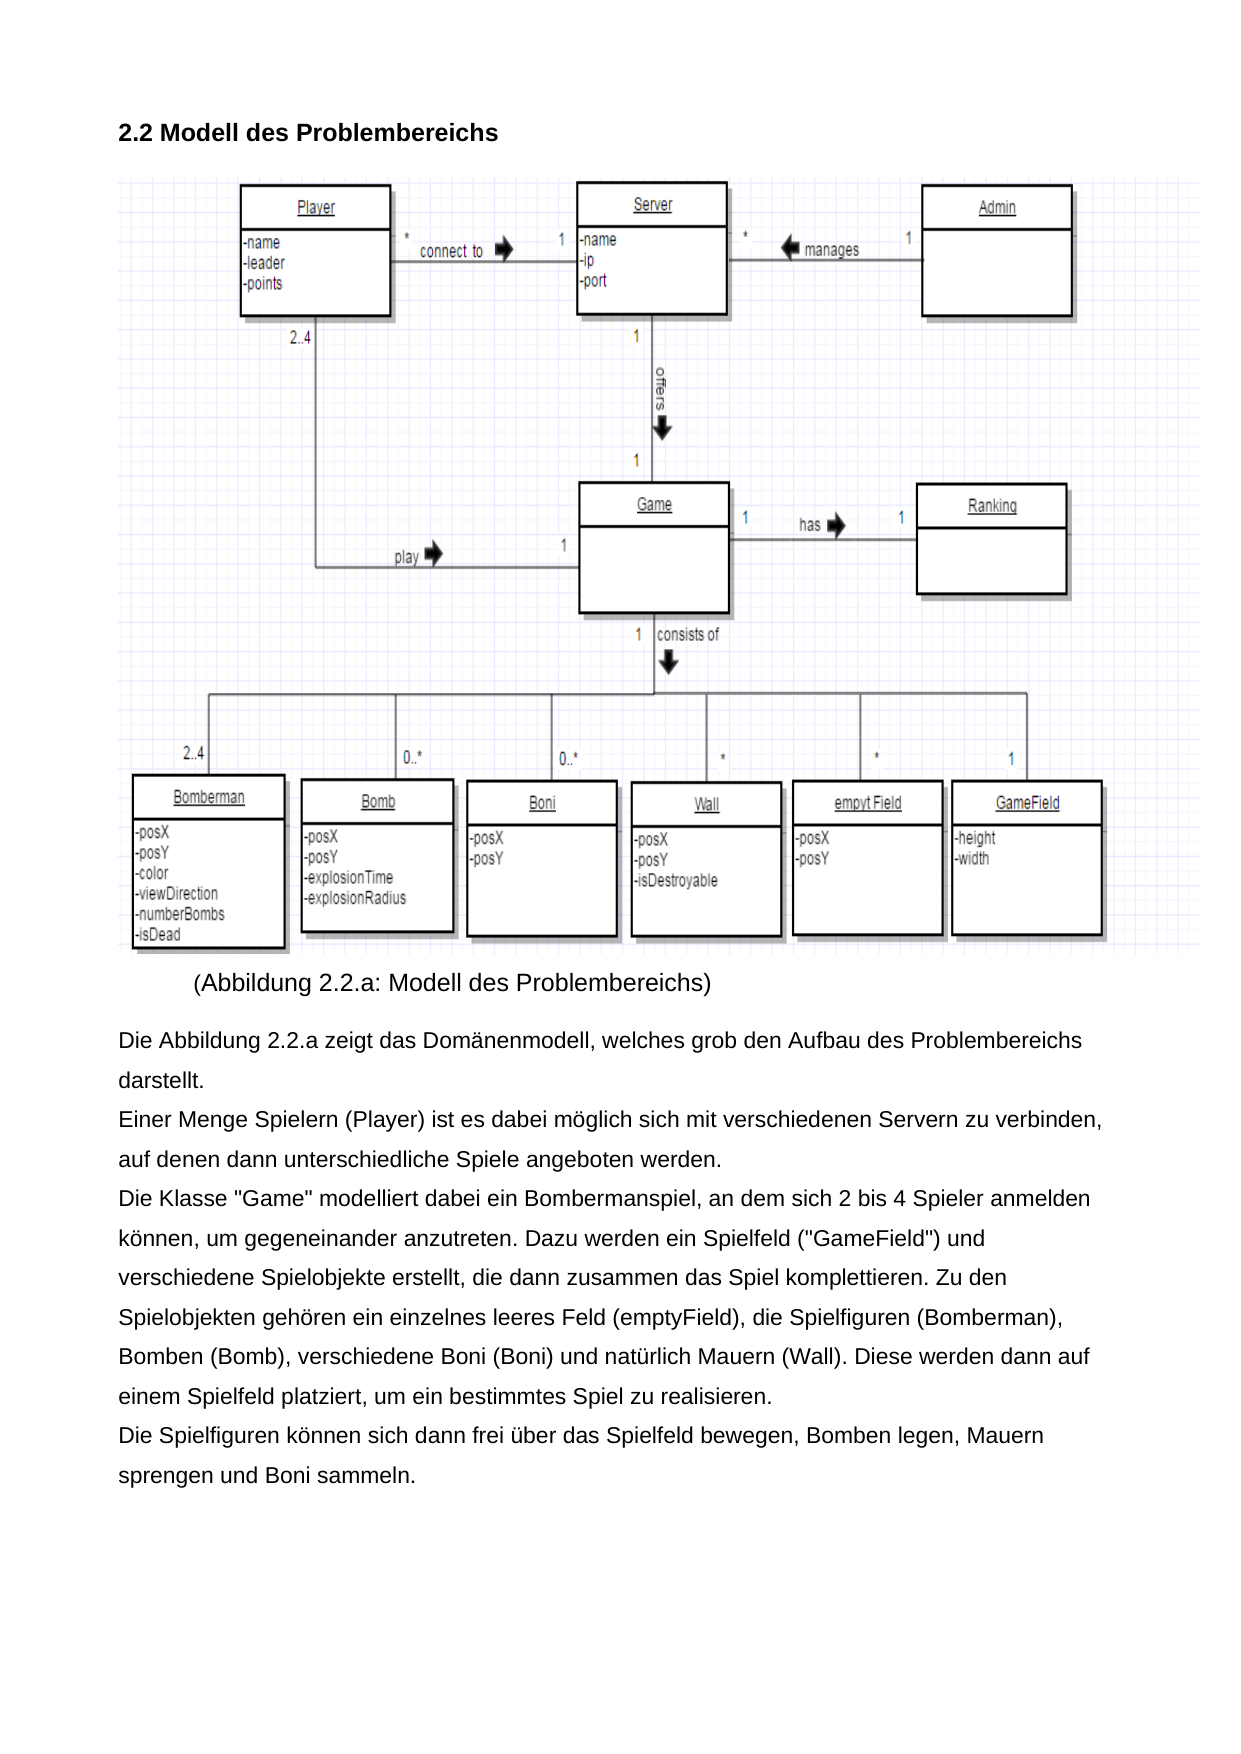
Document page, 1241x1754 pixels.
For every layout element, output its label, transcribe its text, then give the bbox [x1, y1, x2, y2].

text 2.2 Modell des Problembereichs [118, 118, 1122, 147]
picture [118, 177, 1199, 954]
text (Abbildung 2.2.a: Modell des Problembereichs) [118, 954, 1122, 996]
text Die Abbildung 2.2.a zeigt das Domänenmodell, welches grob den Aufbau des Problembereichs darstellt. Einer Menge Spielern (Player) ist es dabei möglich sich mit verschiedenen Servern zu verbinden, auf denen dann unterschiedliche Spiele angeboten werden. Die Klasse "Game" modelliert dabei ein Bombermanspiel, an dem sich 2 bis 4 Spieler anmelden können, um gegeneinander anzutreten. Dazu werden ein Spielfeld ("GameField") und verschiedene Spielobjekte erstellt, die dann zusammen das Spiel komplettieren. Zu den Spielobjekten gehören ein einzelnes leeres Feld (emptyField), die Spielfiguren (Bomberman), Bomben (Bomb), verschiedene Boni (Boni) und natürlich Mauern (Wall). Diese werden dann auf einem Spielfeld platziert, um ein bestimmtes Spiel zu realisieren. Die Spielfiguren können sich dann frei über das Spielfeld bewegen, Bomben legen, Mauern sprengen und Boni sammeln. [118, 1027, 1122, 1488]
